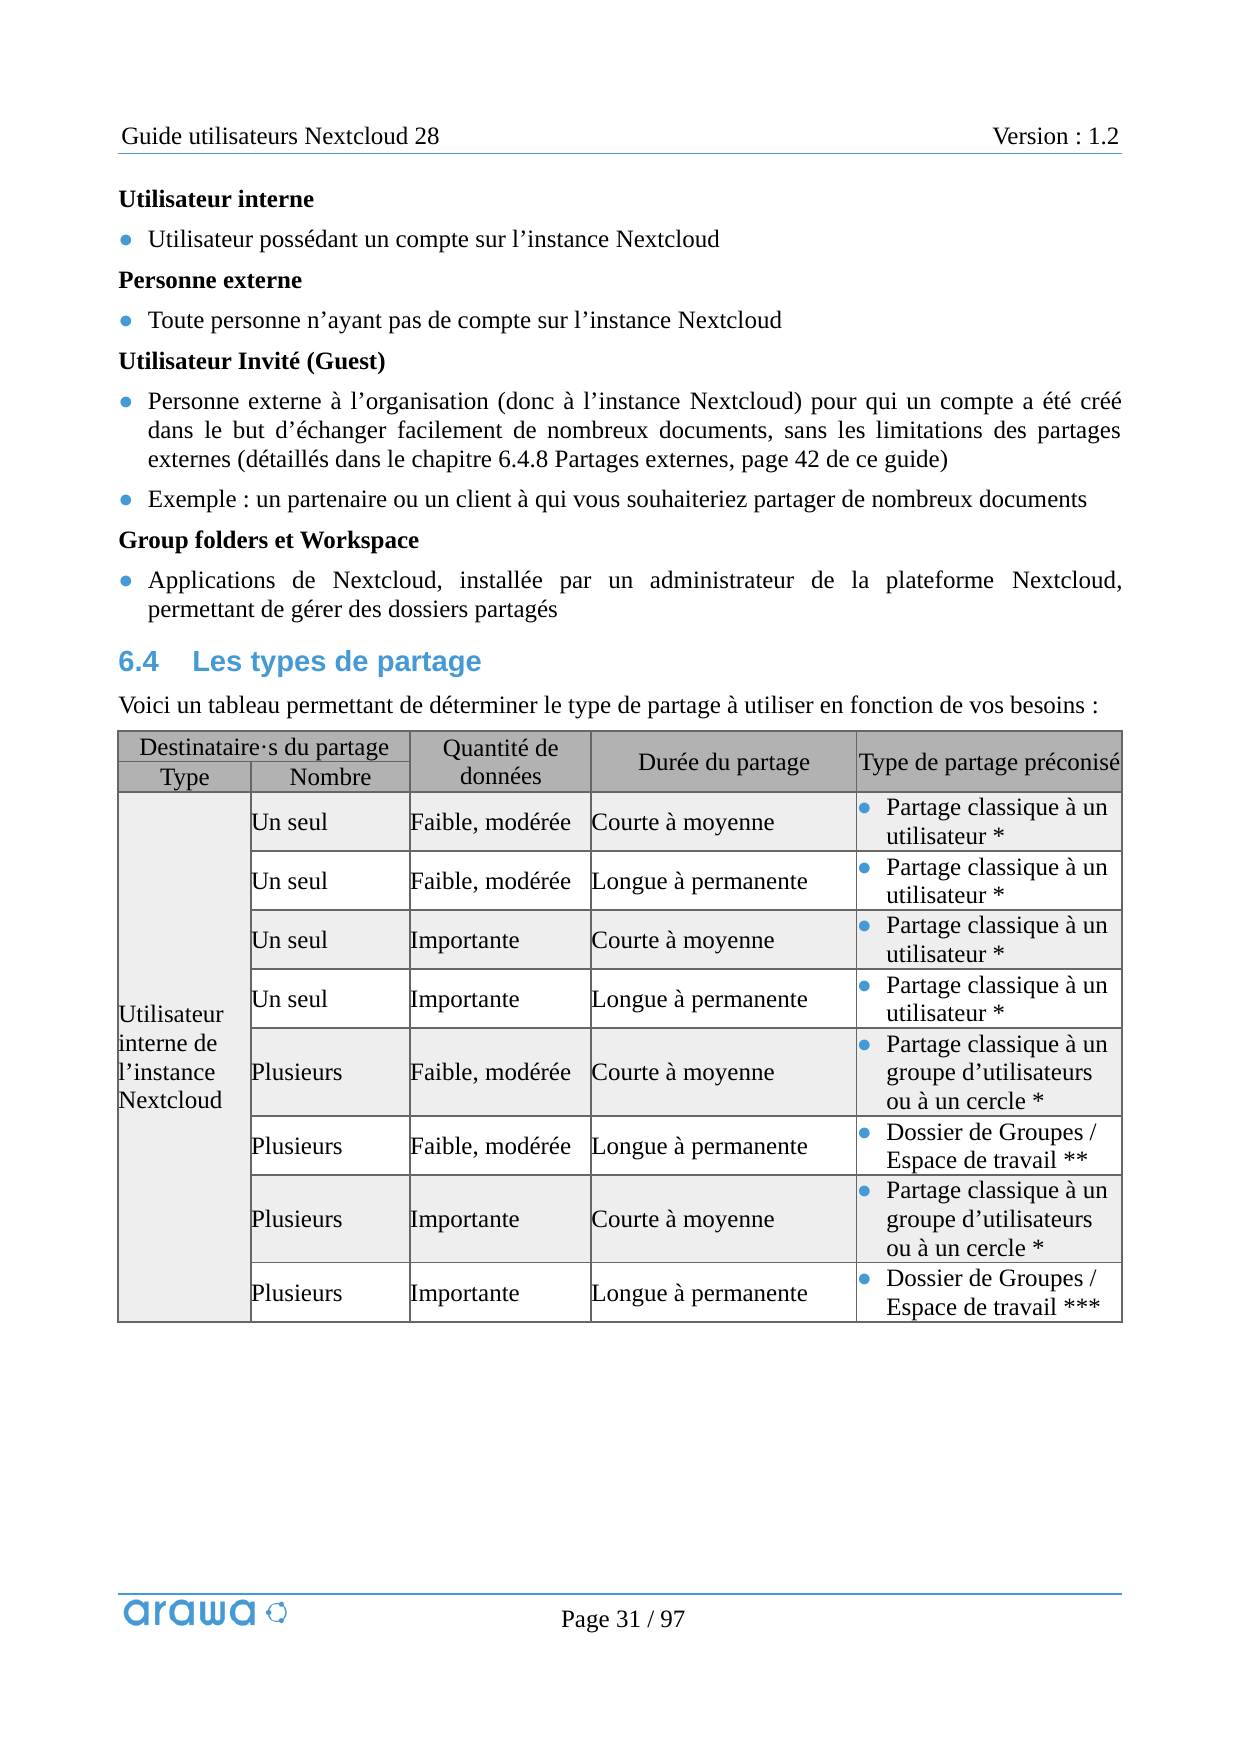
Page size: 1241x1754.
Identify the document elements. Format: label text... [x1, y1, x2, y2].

table_cell Plusieurs [252, 1029, 409, 1115]
table_cell Courte à moyenne [592, 911, 856, 968]
text Group folders et Workspace [118, 525, 1122, 554]
table_cell Partage classique à un groupe d’utilisateurs ou à un cercle * [857, 1029, 1121, 1115]
text Voici un tableau permettant de déterminer le type de partage à utiliser en fonction de vos besoins : [118, 690, 1122, 718]
table_cell Importante [411, 911, 590, 968]
table_cell Faible, modérée [411, 1029, 590, 1115]
table_header Durée du partage [592, 732, 856, 791]
table_cell Nombre [252, 762, 409, 791]
table_cell Plusieurs [252, 1117, 409, 1174]
table_header Destinataire·s du partage [119, 732, 409, 761]
table_cell Courte à moyenne [592, 1176, 856, 1262]
table_cell Longue à permanente [592, 970, 856, 1027]
list Personne externe à l’organisation (donc à l’instance Nextcloud) pour qui un compte a été créé dans le but d’échanger facilement de nombreux documents, sans les limitations des partages externes (détaillés dans le chapitre 6.4.8 Partages externes, page 42 de ce guide) [118, 386, 1122, 473]
table_cell Partage classique à un utilisateur * [857, 852, 1121, 909]
table_cell Importante [411, 970, 590, 1027]
table_cell Dossier de Groupes / Espace de travail ** [857, 1117, 1121, 1174]
table_cell Un seul [252, 970, 409, 1027]
list Exemple : un partenaire ou un client à qui vous souhaiteriez partager de nombreux documents [118, 484, 1122, 513]
text Utilisateur interne [118, 184, 1122, 212]
text Personne externe [118, 265, 1122, 293]
table_cell Partage classique à un utilisateur * [857, 793, 1121, 850]
table_cell Partage classique à un groupe d’utilisateurs ou à un cercle * [857, 1176, 1121, 1262]
list Toute personne n’ayant pas de compte sur l’instance Nextcloud [118, 305, 1122, 334]
table_cell Faible, modérée [411, 852, 590, 909]
table_cell Longue à permanente [592, 1263, 856, 1321]
table_cell Courte à moyenne [592, 793, 856, 850]
table_cell Un seul [252, 852, 409, 909]
table_cell Faible, modérée [411, 793, 590, 850]
table_cell Partage classique à un utilisateur * [857, 970, 1121, 1027]
table_cell Type [119, 762, 250, 791]
table_cell Plusieurs [252, 1176, 409, 1262]
list Applications de Nextcloud, installée par un administrateur de la plateforme Nextcloud, permettant de gérer des dossiers partagés [118, 565, 1122, 623]
text Utilisateur Invité (Guest) [118, 346, 1122, 374]
table_header Type de partage préconisé [857, 732, 1121, 791]
table_cell Longue à permanente [592, 852, 856, 909]
table_cell Dossier de Groupes / Espace de travail *** [857, 1263, 1121, 1321]
table_cell Utilisateur interne de l’instance Nextcloud [119, 793, 250, 1321]
table_cell Importante [411, 1263, 590, 1321]
picture [121, 1597, 290, 1628]
table_cell Plusieurs [252, 1263, 409, 1321]
table_cell Longue à permanente [592, 1117, 856, 1174]
table_cell Courte à moyenne [592, 1029, 856, 1115]
table_cell Un seul [252, 793, 409, 850]
list Utilisateur possédant un compte sur l’instance Nextcloud [118, 224, 1122, 253]
table_cell Partage classique à un utilisateur * [857, 911, 1121, 968]
table_cell Un seul [252, 911, 409, 968]
table_cell Faible, modérée [411, 1117, 590, 1174]
table_cell Importante [411, 1176, 590, 1262]
table_header Quantité de données [411, 732, 590, 791]
subtitle Les types de partage [118, 644, 1122, 677]
